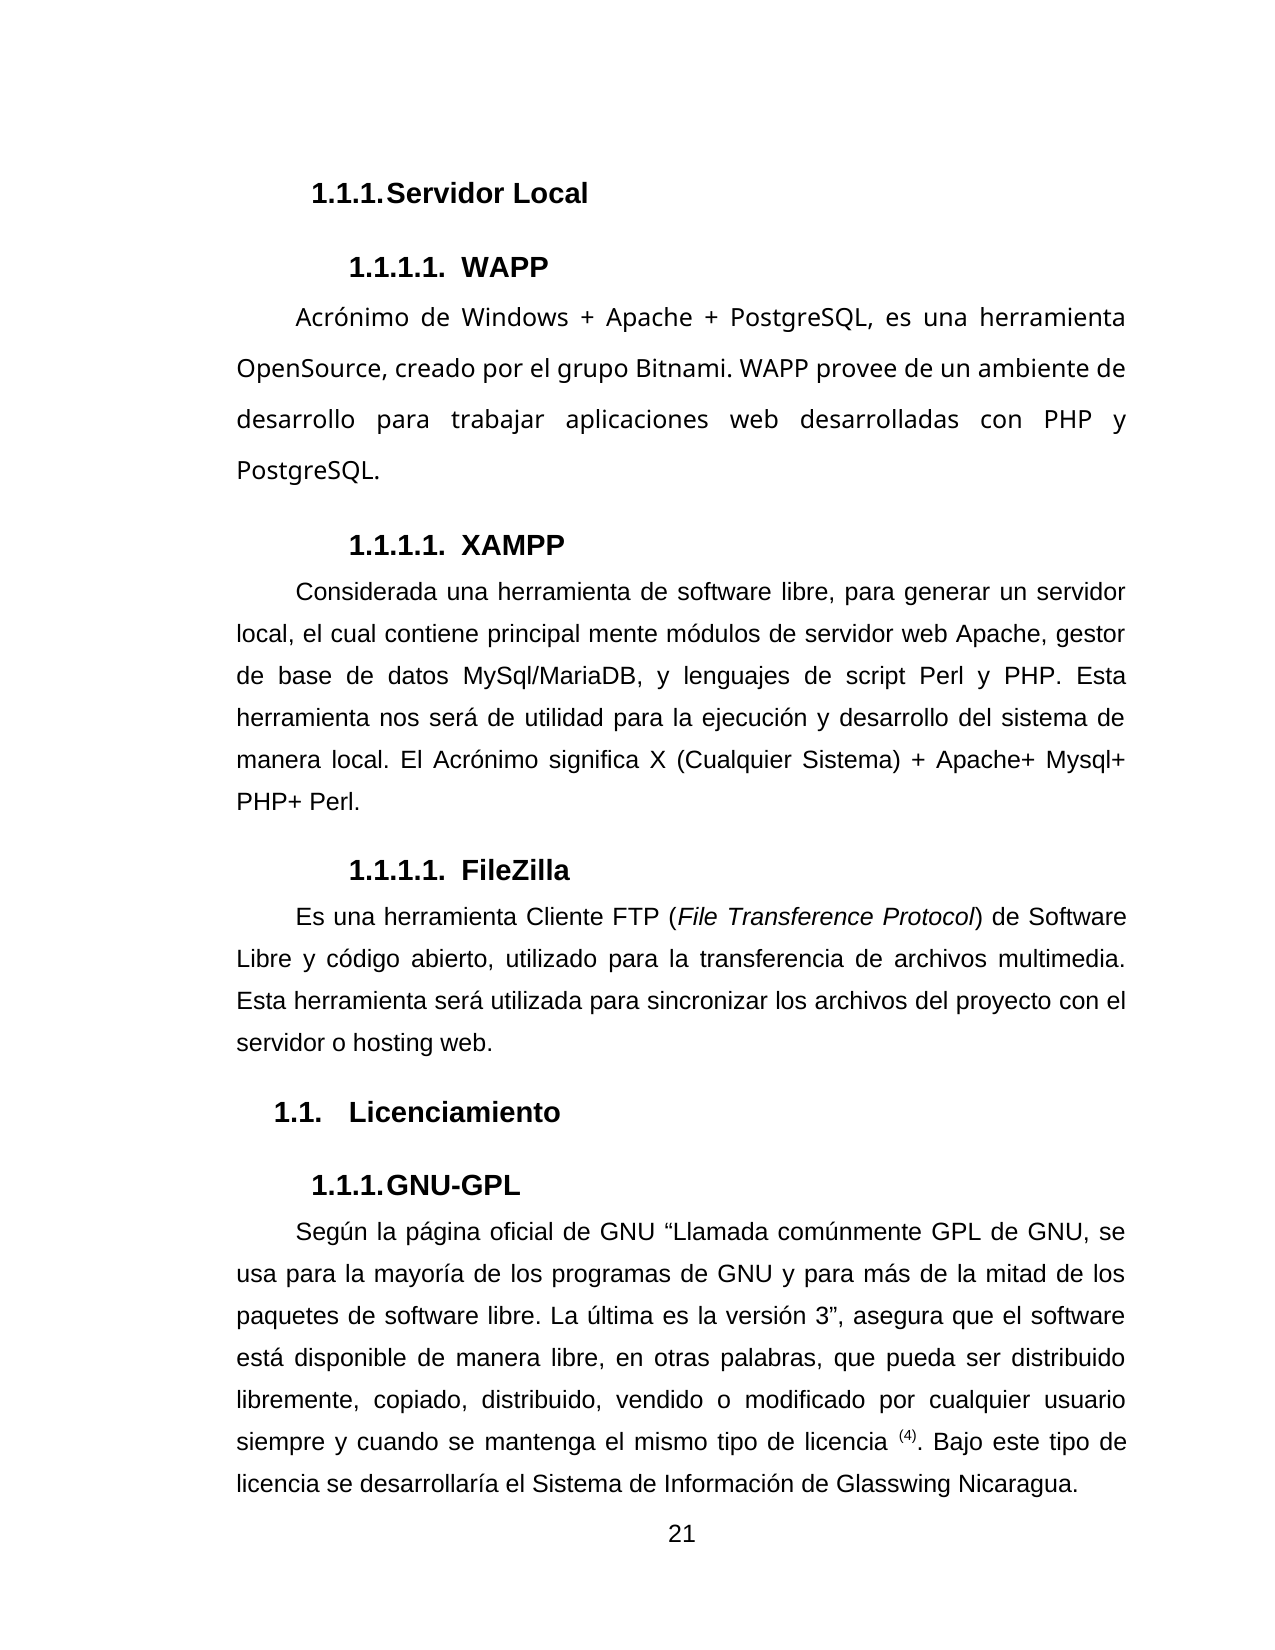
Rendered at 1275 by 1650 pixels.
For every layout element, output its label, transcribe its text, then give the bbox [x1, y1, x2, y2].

subtitle XAMPP [349, 529, 1127, 562]
text Acrónimo de Windows + Apache + PostgreSQL, es una herramienta OpenSource, creado por el grupo Bitnami. WAPP provee de un ambiente de desarrollo para trabajar aplicaciones web desarrolladas con PHP y PostgreSQL. [236, 300, 1127, 487]
text Considerada una herramienta de software libre, para generar un servidor local, el cual contiene principal mente módulos de servidor web Apache, gestor de base de datos MySql/MariaDB, y lenguajes de script Perl y PHP. Esta herramienta nos será de utilidad para la ejecución y desarrollo del sistema de manera local. El Acrónimo significa X (Cualquier Sistema) + Apache+ Mysql+ PHP+ Perl. [236, 578, 1127, 815]
subtitle GNU-GPL [311, 1169, 1127, 1202]
subtitle Licenciamiento [274, 1096, 1127, 1128]
subtitle Servidor Local [311, 177, 1127, 210]
subtitle WAPP [349, 251, 1127, 284]
text Según la página oficial de GNU “Llamada comúnmente GPL de GNU, se usa para la mayoría de los programas de GNU y para más de la mitad de los paquetes de software libre. La última es la versión 3”, asegura que el software está disponible de manera libre, en otras palabras, que pueda ser distribuido libremente, copiado, distribuido, vendido o modificado por cualquier usuario siempre y cuando se mantenga el mismo tipo de licencia (4). Bajo este tipo de licencia se desarrollaría el Sistema de Información de Glasswing Nicaragua. [236, 1218, 1127, 1497]
text Es una herramienta Cliente FTP (File Transference Protocol) de Software Libre y código abierto, utilizado para la transferencia de archivos multimedia. Esta herramienta será utilizada para sincronizar los archivos del proyecto con el servidor o hosting web. [236, 903, 1127, 1057]
subtitle FileZilla [349, 854, 1127, 887]
